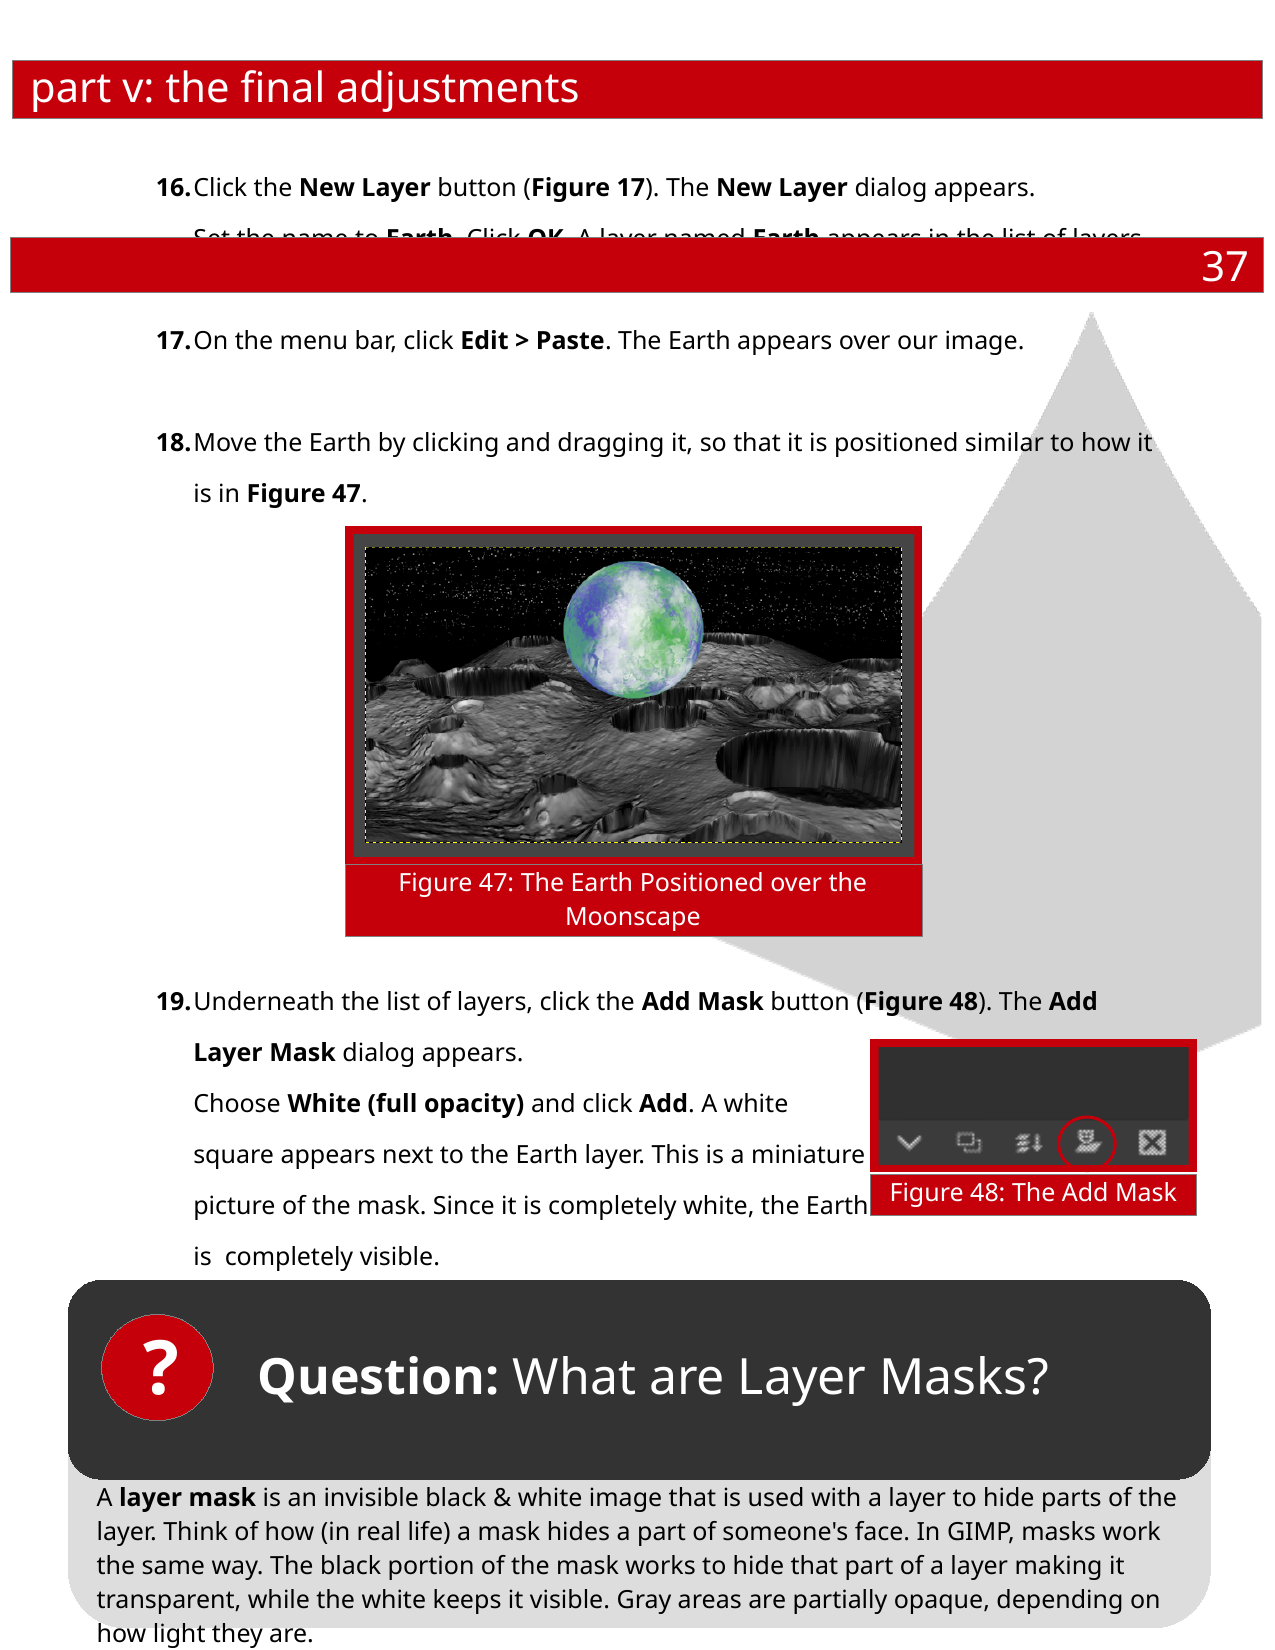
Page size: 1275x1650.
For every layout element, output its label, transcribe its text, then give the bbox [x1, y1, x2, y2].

list Set the name to Earth. Click OK. A layer named Earth appears in the list of layers. [156, 220, 1157, 237]
picture [353, 534, 915, 857]
picture [878, 1047, 1189, 1165]
list Move the Earth by clicking and dragging it, so that it is positioned similar to how it is in Figure 47. [156, 424, 428, 509]
list Underneath the list of layers, click the Add Mask button (Figure 48). The Add Layer Mask dialog appears. [156, 984, 428, 1069]
list Click the New Layer button (Figure 17). The New Layer dialog appears. [156, 169, 1157, 203]
list now look similar to Figure 24. If it does not, feel free to undo and [428, 293, 1262, 1117]
list Choose White (full opacity) and click Add. A white square appears next to the Earth layer. This is a miniature picture of the mask. Since it is completely white, the Earth is completely visible. [156, 1086, 1157, 1273]
list On the menu bar, click Edit > Paste. The Earth appears over our image. [156, 322, 428, 356]
picture [1061, 1119, 1113, 1165]
